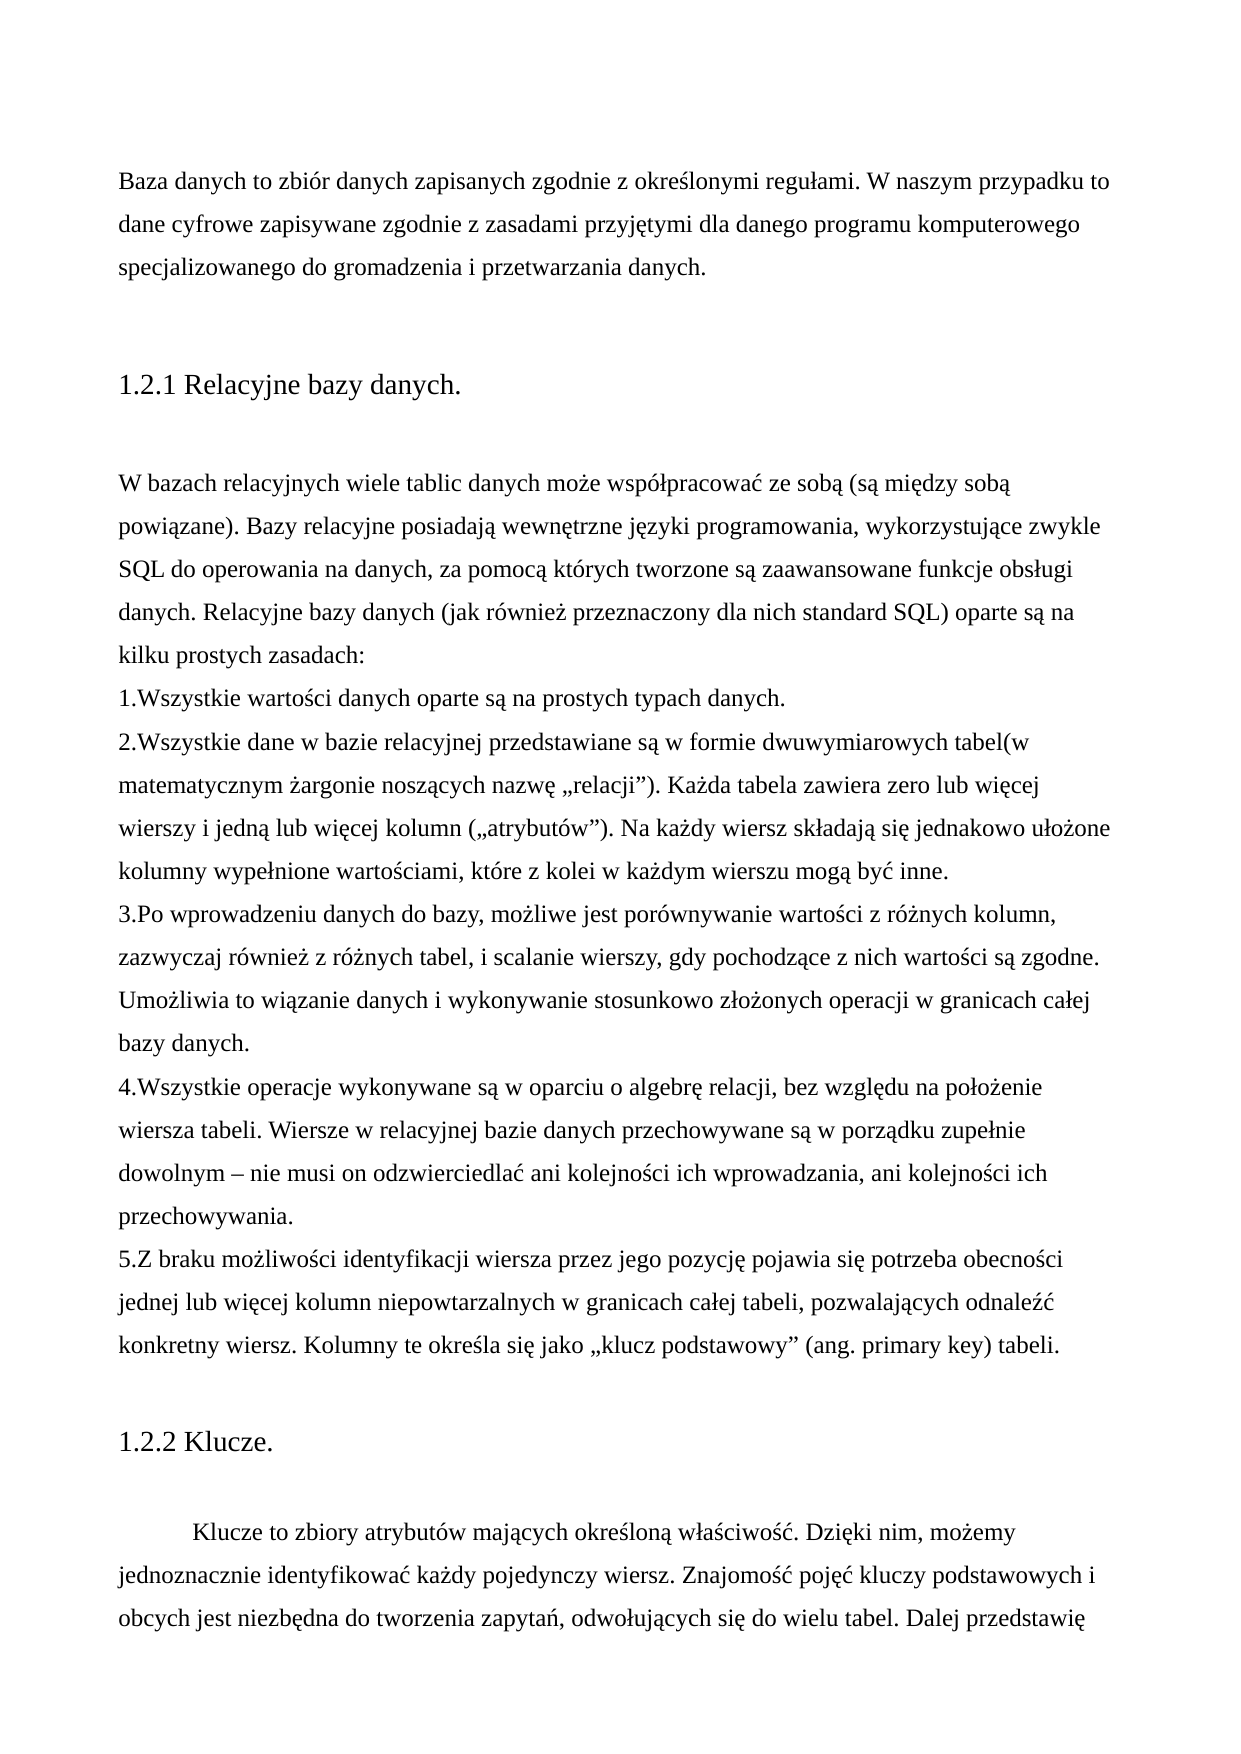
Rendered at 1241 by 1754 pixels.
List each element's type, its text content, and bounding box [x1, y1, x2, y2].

text Baza danych to zbiór danych zapisanych zgodnie z określonymi regułami. W naszym przypadku to dane cyfrowe zapisywane zgodnie z zasadami przyjętymi dla danego programu komputerowego specjalizowanego do gromadzenia i przetwarzania danych. [118, 118, 1122, 281]
list Wszystkie wartości danych oparte są na prostych typach danych. [118, 683, 1122, 712]
list Z braku możliwości identyfikacji wiersza przez jego pozycję pojawia się potrzeba obecności jednej lub więcej kolumn niepowtarzalnych w granicach całej tabeli, pozwalających odnaleźć konkretny wiersz. Kolumny te określa się jako „klucz podstawowy” (ang. primary key) tabeli. [118, 1244, 1122, 1359]
text Klucze to zbiory atrybutów mających określoną właściwość. Dzięki nim, możemy jednoznacznie identyfikować każdy pojedynczy wiersz. Znajomość pojęć kluczy podstawowych i obcych jest niezbędna do tworzenia zapytań, odwołujących się do wielu tabel. Dalej przedstawię [118, 1517, 1122, 1632]
text 1.2.1 Relacyjne bazy danych. [118, 367, 1122, 401]
list Wszystkie operacje wykonywane są w oparciu o algebrę relacji, bez względu na położenie wiersza tabeli. Wiersze w relacyjnej bazie danych przechowywane są w porządku zupełnie dowolnym – nie musi on odzwierciedlać ani kolejności ich wprowadzania, ani kolejności ich przechowywania. [118, 1072, 1122, 1230]
text W bazach relacyjnych wiele tablic danych może współpracować ze sobą (są między sobą powiązane). Bazy relacyjne posiadają wewnętrzne języki programowania, wykorzystujące zwykle SQL do operowania na danych, za pomocą których tworzone są zaawansowane funkcje obsługi danych. Relacyjne bazy danych (jak również przeznaczony dla nich standard SQL) oparte są na kilku prostych zasadach: [118, 468, 1122, 669]
list Po wprowadzeniu danych do bazy, możliwe jest porównywanie wartości z różnych kolumn, zazwyczaj również z różnych tabel, i scalanie wierszy, gdy pochodzące z nich wartości są zgodne. Umożliwia to wiązanie danych i wykonywanie stosunkowo złożonych operacji w granicach całej bazy danych. [118, 899, 1122, 1057]
list Wszystkie dane w bazie relacyjnej przedstawiane są w formie dwuwymiarowych tabel(w matematycznym żargonie noszących nazwę „relacji”). Każda tabela zawiera zero lub więcej wierszy i jedną lub więcej kolumn („atrybutów”). Na każdy wiersz składają się jednakowo ułożone kolumny wypełnione wartościami, które z kolei w każdym wierszu mogą być inne. [118, 727, 1122, 885]
text 1.2.2 Klucze. [118, 1424, 1122, 1457]
